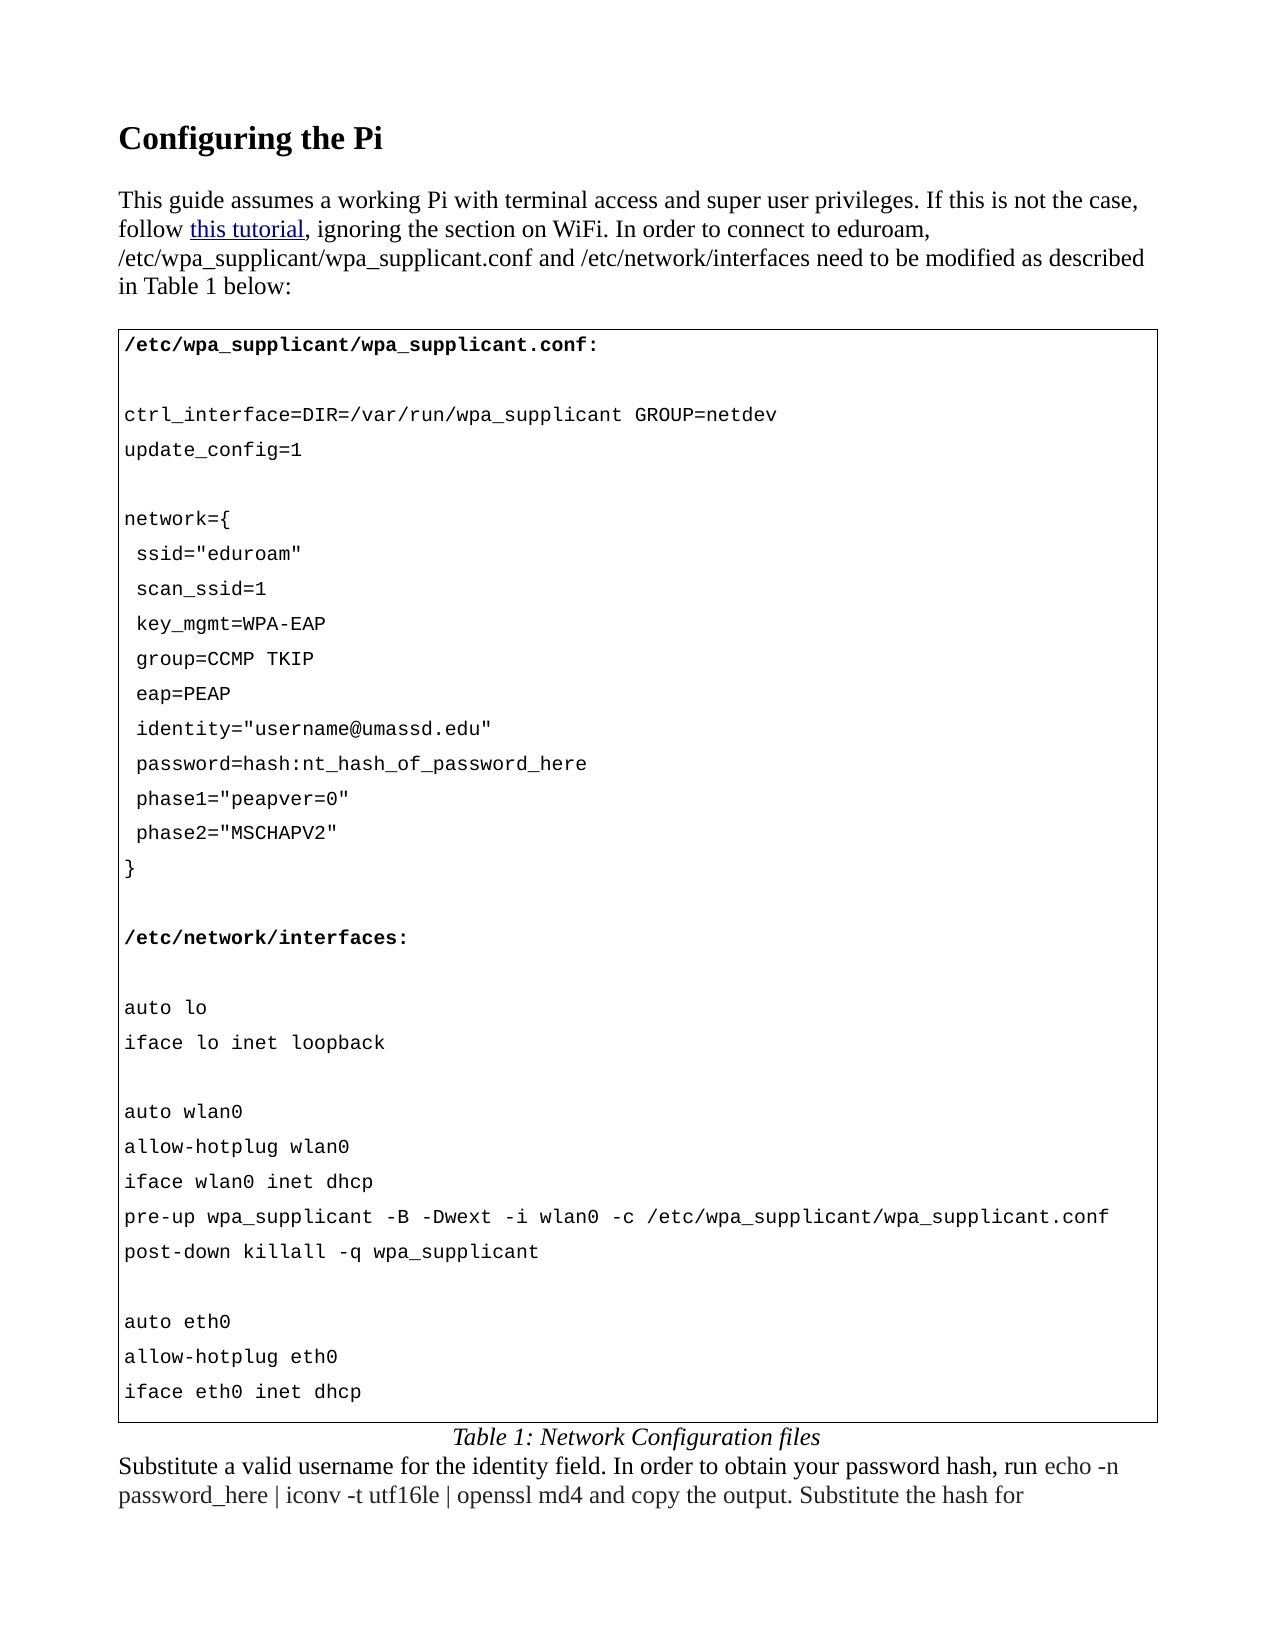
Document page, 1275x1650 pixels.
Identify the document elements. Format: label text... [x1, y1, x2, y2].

text Configuring the Pi [118, 118, 1157, 156]
text Substitute a valid username for the identity field. In order to obtain your password hash, run echo -n password_here | iconv -t utf16le | openssl md4 and copy the output. Substitute the hash for [118, 1451, 1157, 1509]
table_header /etc/wpa_supplicant/wpa_supplicant.conf: ctrl_interface=DIR=/var/run/wpa_supplicant GROUP=netdev update_config=1 network={ ssid="eduroam" scan_ssid=1 key_mgmt=WPA-EAP group=CCMP TKIP eap=PEAP identity="username@umassd.edu" password=hash:nt_hash_of_password_here phase1="peapver=0" phase2="MSCHAPV2" } /etc/network/interfaces: auto lo iface lo inet loopback auto wlan0 allow-hotplug wlan0 iface wlan0 inet dhcp pre-up wpa_supplicant -B -Dwext -i wlan0 -c /etc/wpa_supplicant/wpa_supplicant.conf post-down killall -q wpa_supplicant auto eth0 allow-hotplug eth0 iface eth0 inet dhcp [119, 330, 1157, 1422]
text Table 1: Network Configuration files [118, 1423, 1157, 1451]
text This guide assumes a working Pi with terminal access and super user privileges. If this is not the case, follow this tutorial, ignoring the section on WiFi. In order to connect to eduroam, /etc/wpa_supplicant/wpa_supplicant.conf and /etc/network/interfaces need to be modified as described in Table 1 below: [118, 185, 1157, 300]
